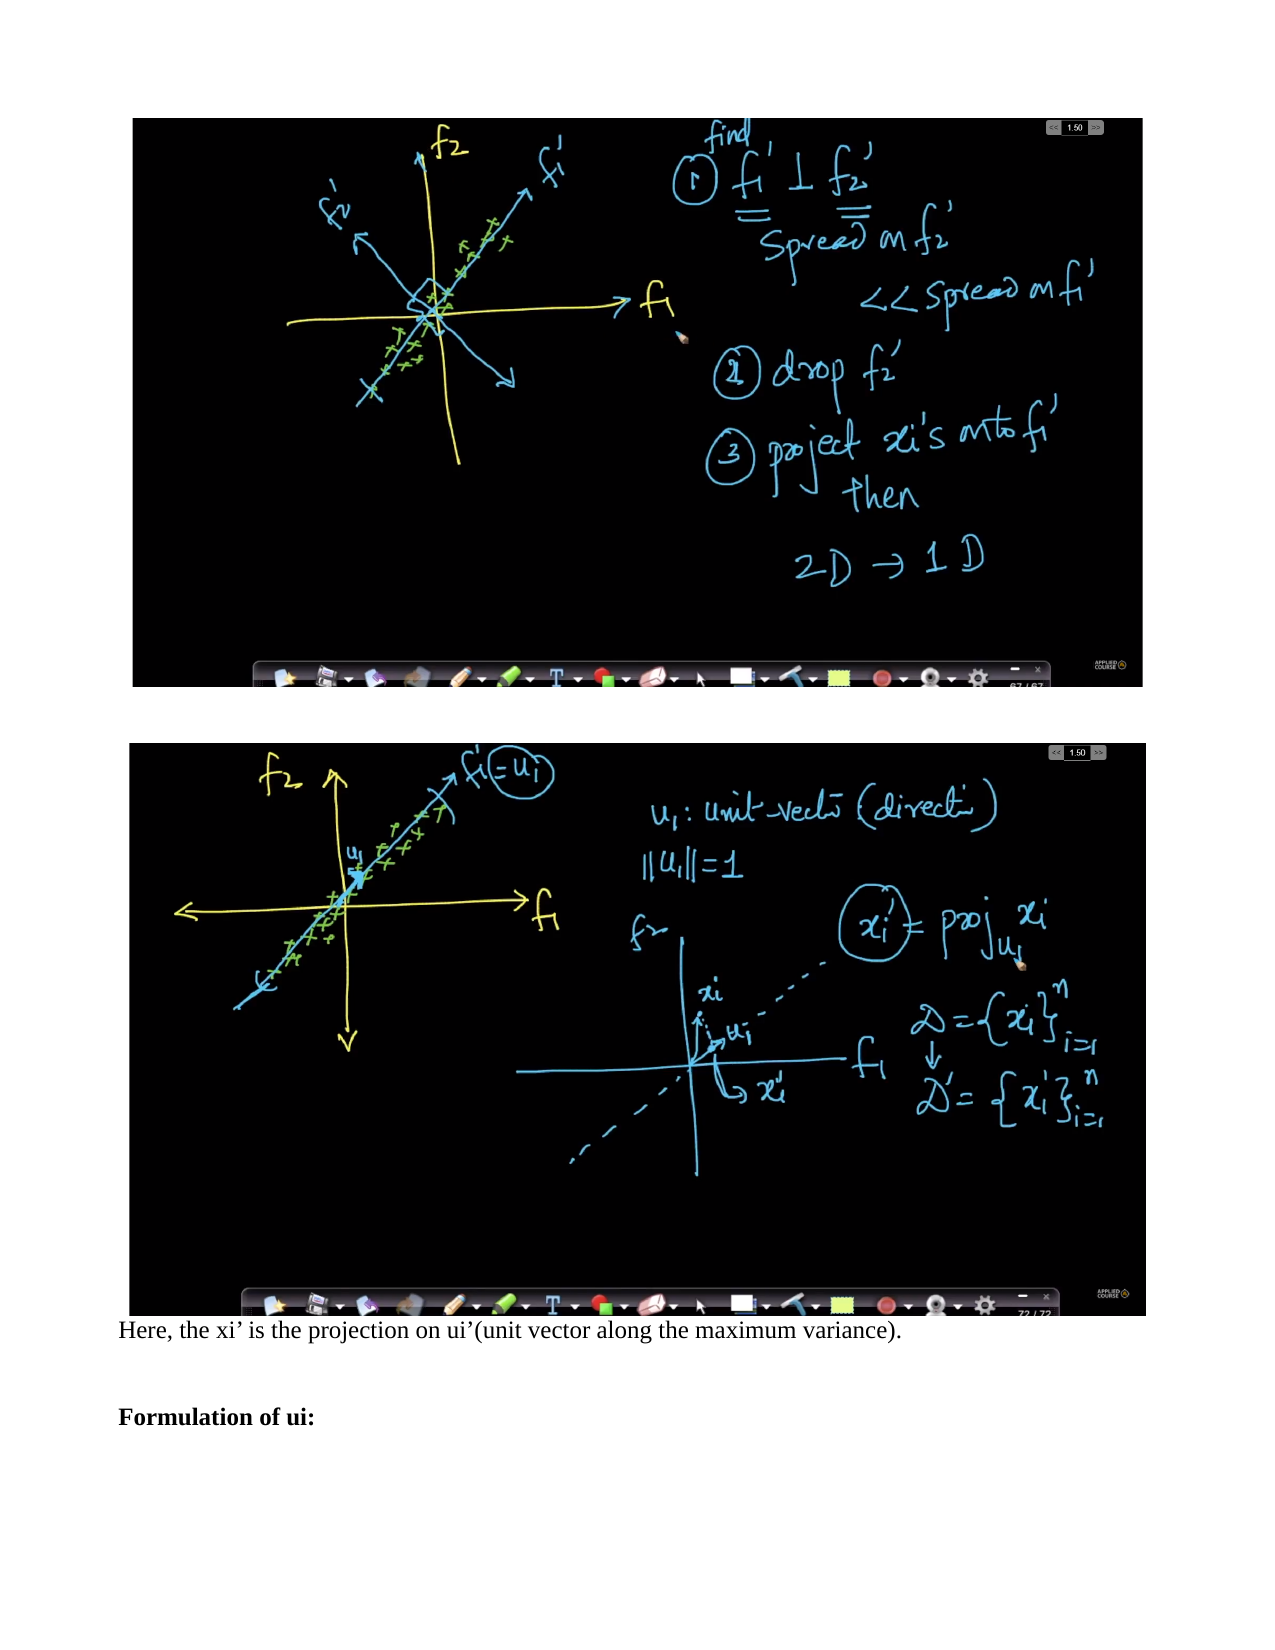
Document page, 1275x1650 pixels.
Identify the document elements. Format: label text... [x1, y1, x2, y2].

picture [132, 118, 1143, 687]
picture [129, 743, 1146, 1316]
text Formulation of ui: [118, 1402, 1157, 1431]
text Here, the xi’ is the projection on ui’(unit vector along the maximum variance). [118, 1078, 1157, 1344]
